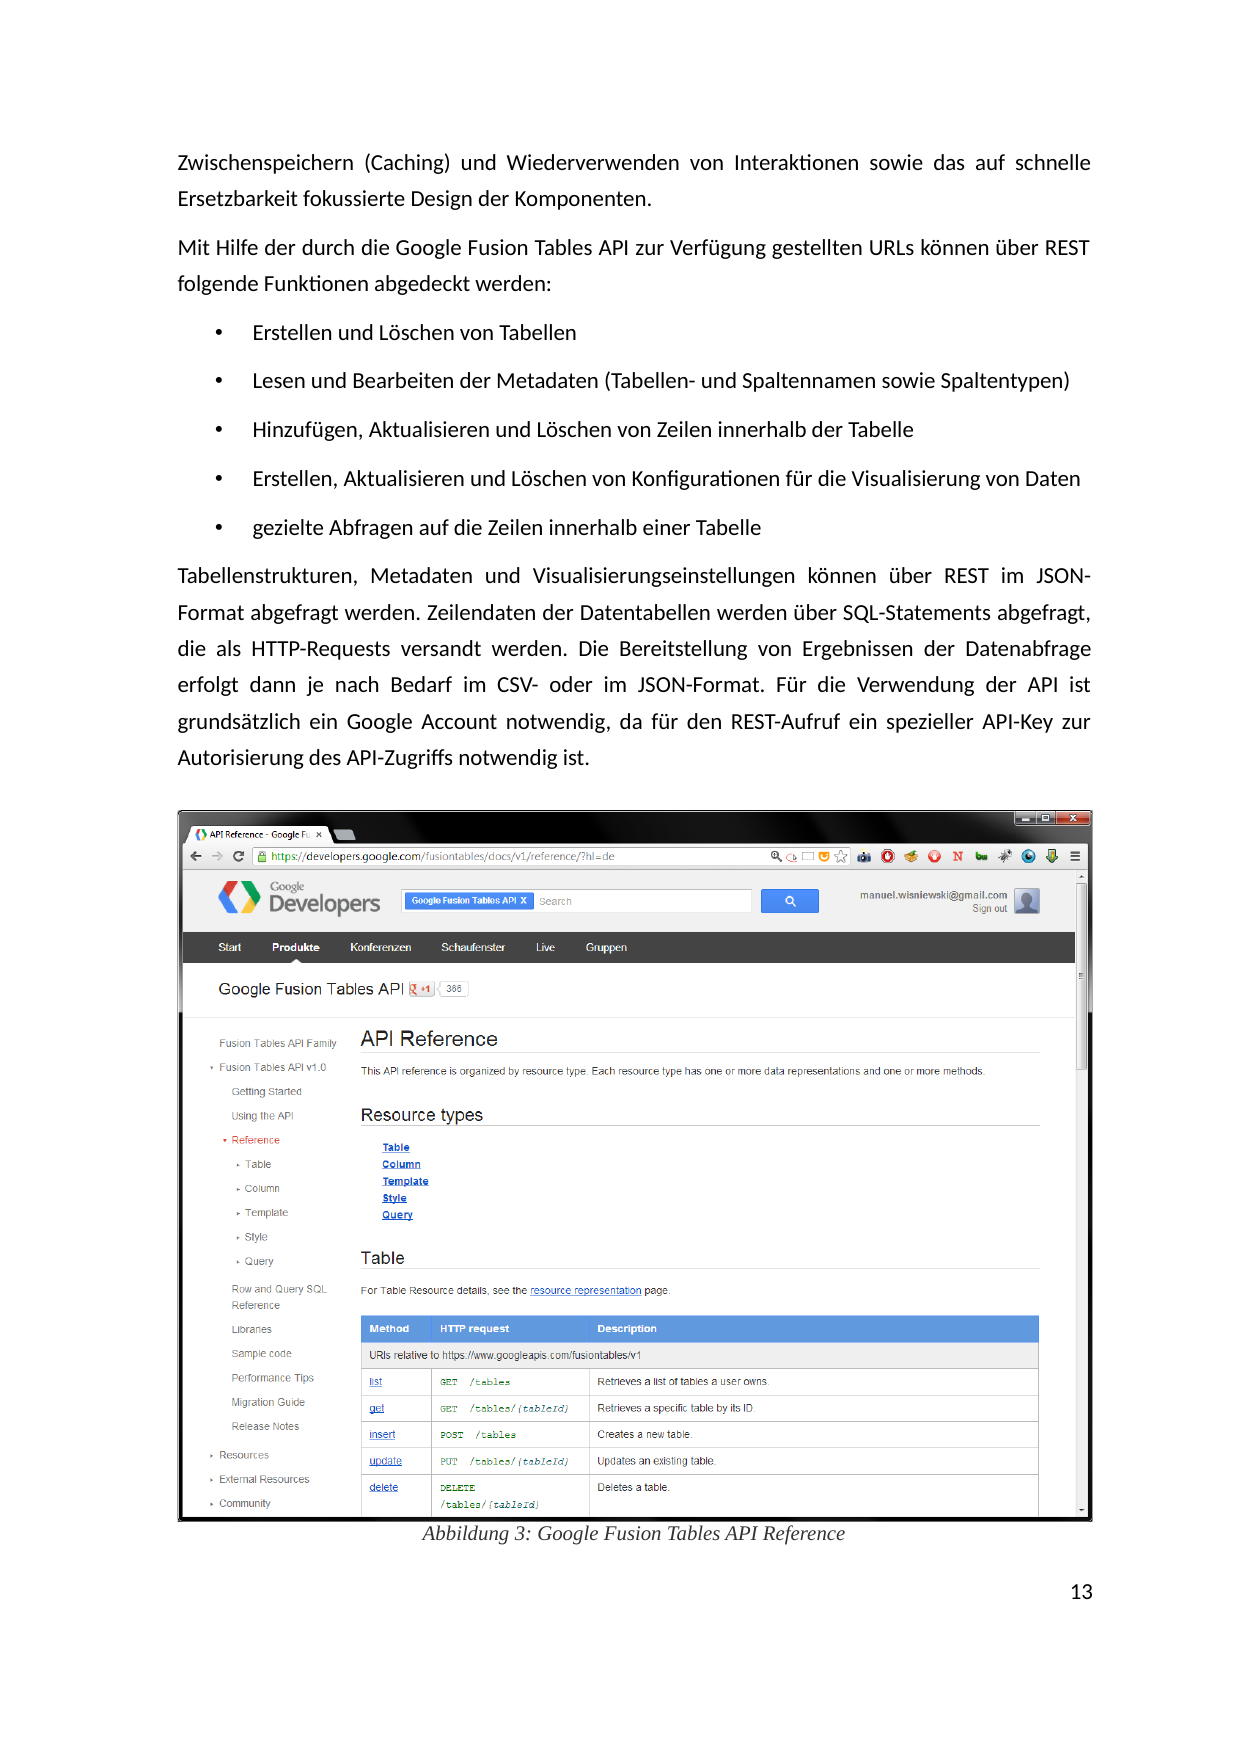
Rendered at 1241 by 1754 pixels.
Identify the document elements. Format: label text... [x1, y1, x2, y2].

list Lesen und Bearbeiten der Metadaten (Tabellen- und Spaltennamen sowie Spaltentypen) [215, 367, 1093, 394]
text Tabellenstrukturen, Metadaten und Visualisierungseinstellungen können über REST im JSON-Format abgefragt werden. Zeilendaten der Datentabellen werden über SQL-Statements abgefragt, die als HTTP-Requests versandt werden. Die Bereitstellung von Ergebnissen der Datenabfrage erfolgt dann je nach Bedarf im CSV- oder im JSON-Format. Für die Verwendung der API ist grundsätzlich ein Google Account notwendig, da für den REST-Aufruf ein spezieller API-Key zur Autorisierung des API-Zugriffs notwendig ist. [177, 562, 1093, 771]
list gezielte Abfragen auf die Zeilen innerhalb einer Tabelle [215, 513, 1093, 541]
text Mit Hilfe der durch die Google Fusion Tables API zur Verfügung gestellten URLs können über REST folgende Funktionen abgedeckt werden: [177, 233, 1093, 297]
text Abbildung 3: Google Fusion Tables API Reference [177, 1522, 1093, 1545]
text Zwischenspeichern (Caching) und Wiederverwenden von Interaktionen sowie das auf schnelle Ersetzbarkeit fokussierte Design der Komponenten. [177, 148, 1093, 212]
picture [177, 810, 1093, 1522]
list Erstellen, Aktualisieren und Löschen von Konfigurationen für die Visualisierung von Daten [215, 464, 1093, 492]
list Hinzufügen, Aktualisieren und Löschen von Zeilen innerhalb der Tabelle [215, 415, 1093, 443]
list Erstellen und Löschen von Tabellen [215, 318, 1093, 346]
